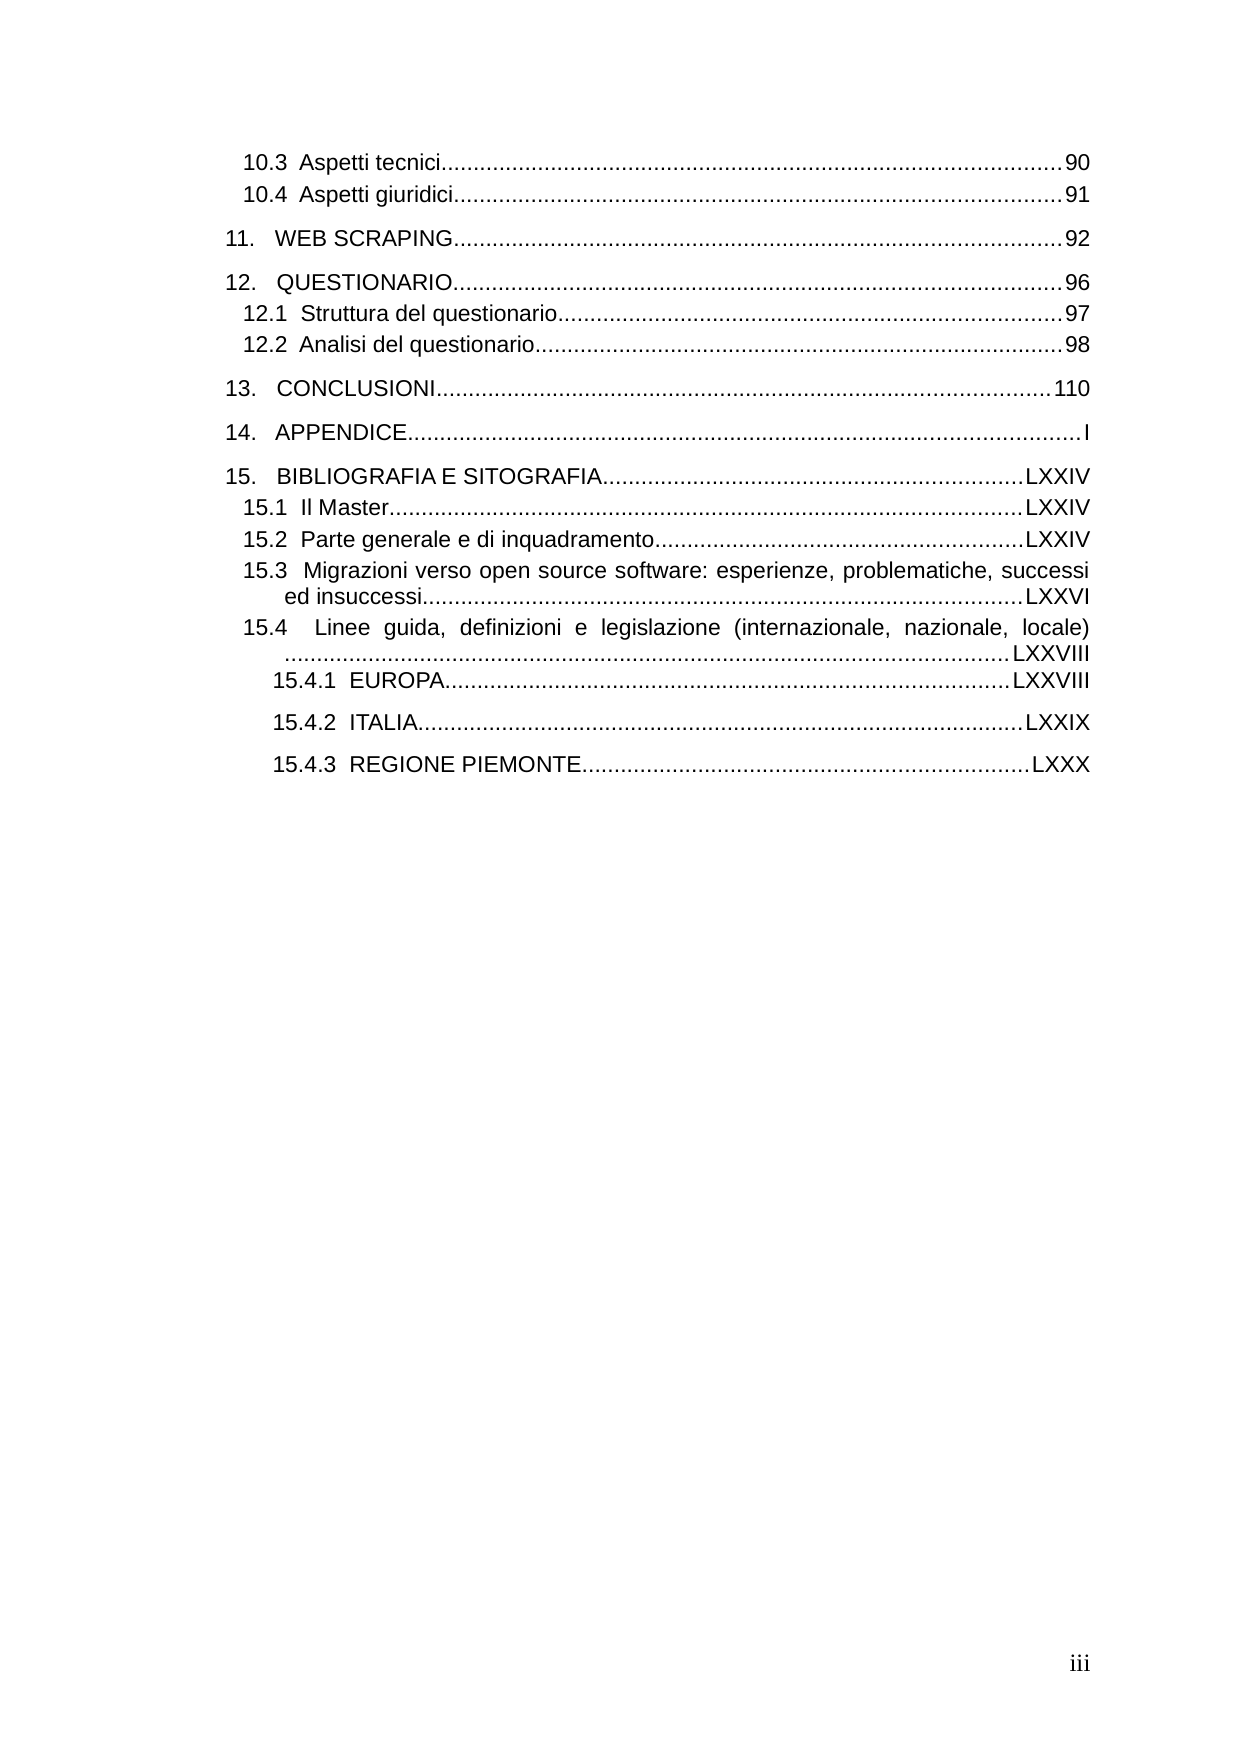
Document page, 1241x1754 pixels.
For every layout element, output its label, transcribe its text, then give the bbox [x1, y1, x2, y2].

list 12. Questionario 96 [225, 269, 1090, 295]
text 15.3 Migrazioni verso open source software: esperienze, problematiche, successi ed insuccessi. LXXVI [243, 558, 1090, 609]
text 10.4 Aspetti giuridici 91 [243, 181, 1090, 207]
text 15.4.3 REGIONE PIEMONTE LXXX [272, 752, 1090, 778]
text 15.4 Linee guida, definizioni e legislazione (internazionale, nazionale, locale) LXXVIII [243, 615, 1090, 666]
list 15. Bibliografia e Sitografia LXXIV [225, 464, 1090, 489]
text 10.3 Aspetti tecnici 90 [243, 150, 1090, 176]
list 13. Conclusioni 110 [225, 376, 1090, 401]
text 15.1 Il Master LXXIV [243, 495, 1090, 521]
text 15.2 Parte generale e di inquadramento LXXIV [243, 527, 1090, 552]
list 14. Appendice I [225, 420, 1090, 445]
list 11. Web scraping 92 [225, 225, 1090, 251]
text 15.4.1 EUROPA LXXVIII [272, 668, 1090, 693]
text 15.4.2 ITALIA LXXIX [272, 710, 1090, 736]
text 12.1 Struttura del questionario 97 [243, 301, 1090, 326]
text 12.2 Analisi del questionario 98 [243, 332, 1090, 358]
